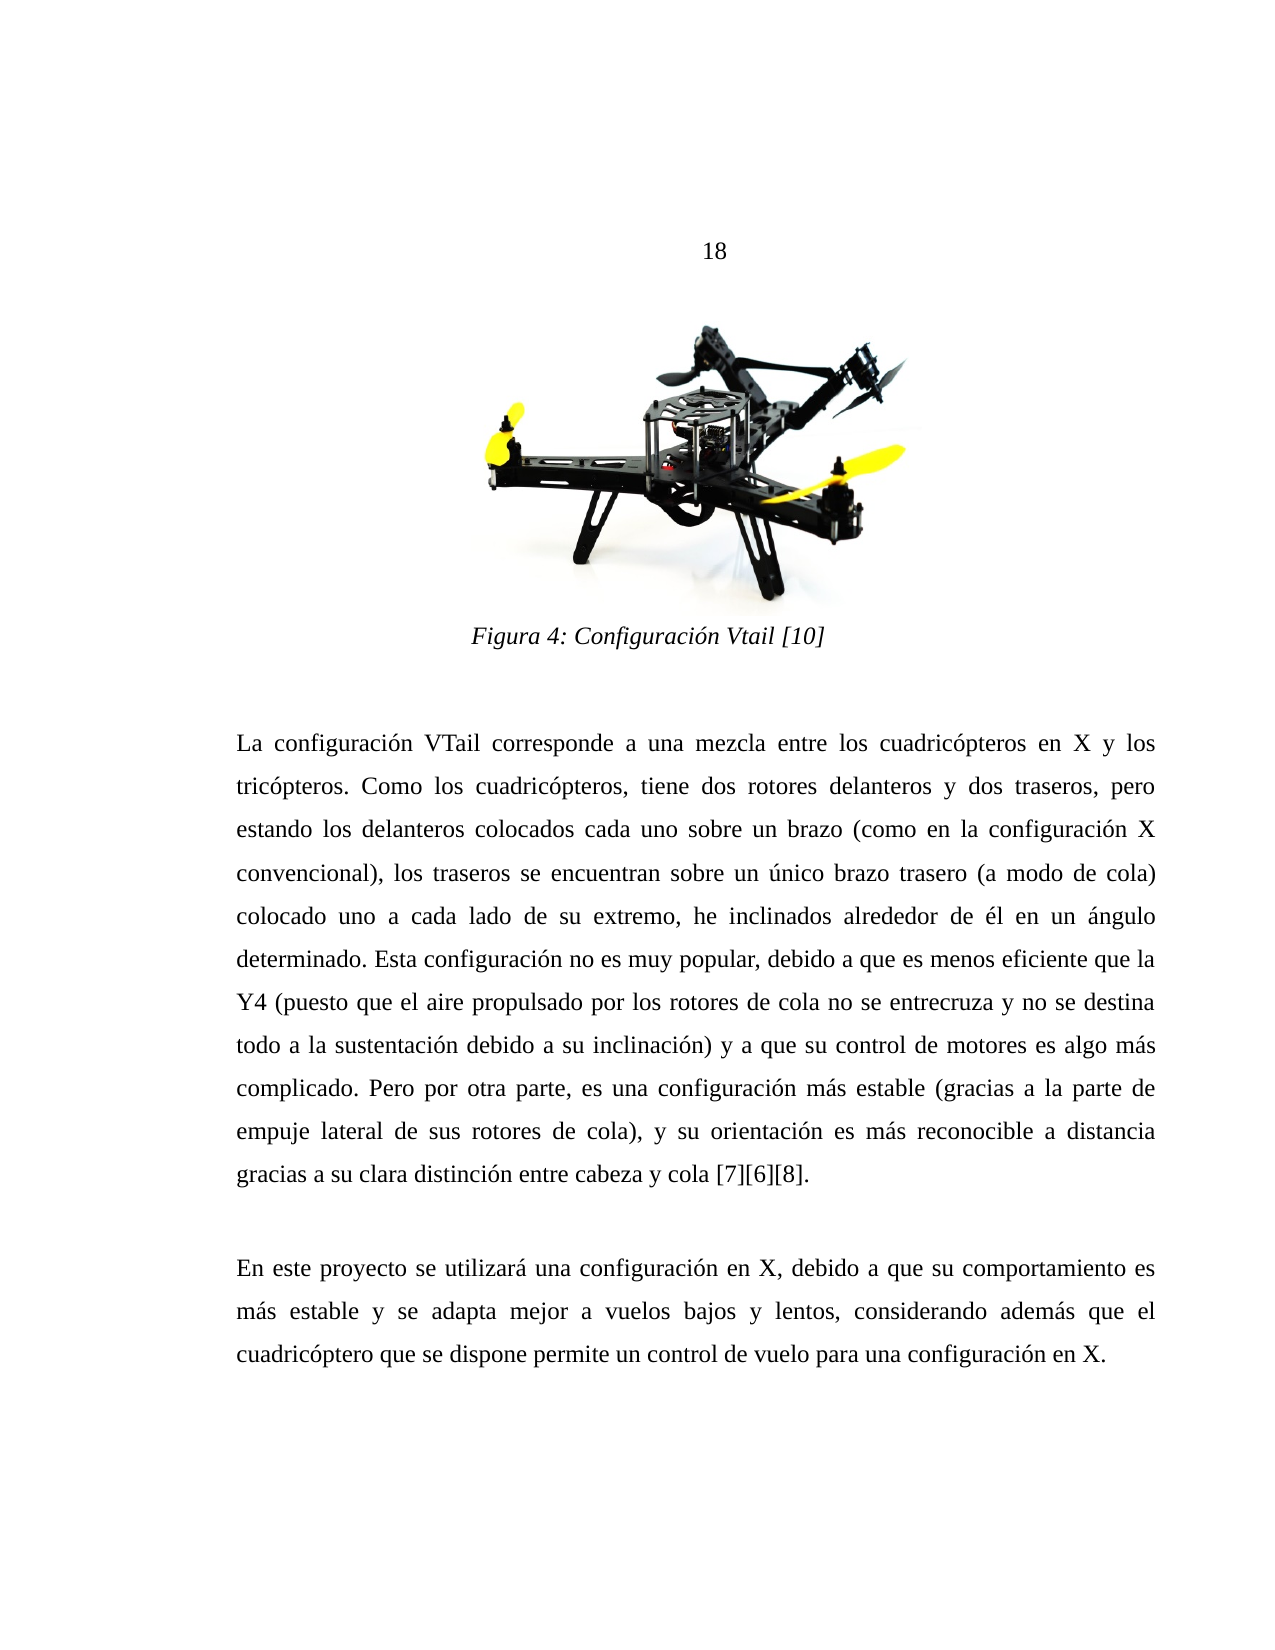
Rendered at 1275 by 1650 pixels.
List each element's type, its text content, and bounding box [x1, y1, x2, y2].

text La configuración VTail corresponde a una mezcla entre los cuadricópteros en X y los tricópteros. Como los cuadricópteros, tiene dos rotores delanteros y dos traseros, pero estando los delanteros colocados cada uno sobre un brazo (como en la configuración X convencional), los traseros se encuentran sobre un único brazo trasero (a modo de cola) colocado uno a cada lado de su extremo, he inclinados alrededor de él en un ángulo determinado. Esta configuración no es muy popular, debido a que es menos eficiente que la Y4 (puesto que el aire propulsado por los rotores de cola no se entrecruza y no se destina todo a la sustentación debido a su inclinación) y a que su control de motores es algo más complicado. Pero por otra parte, es una configuración más estable (gracias a la parte de empuje lateral de sus rotores de cola), y su orientación es más reconocible a distancia gracias a su clara distinción entre cabeza y cola [7][6][8]. [236, 728, 1157, 1188]
text Figura 4: Configuración Vtail [10] [471, 616, 922, 649]
picture [471, 307, 923, 616]
text En este proyecto se utilizará una configuración en X, debido a que su comportamiento es más estable y se adapta mejor a vuelos bajos y lentos, considerando además que el cuadricóptero que se dispone permite un control de vuelo para una configuración en X. [236, 1253, 1157, 1368]
